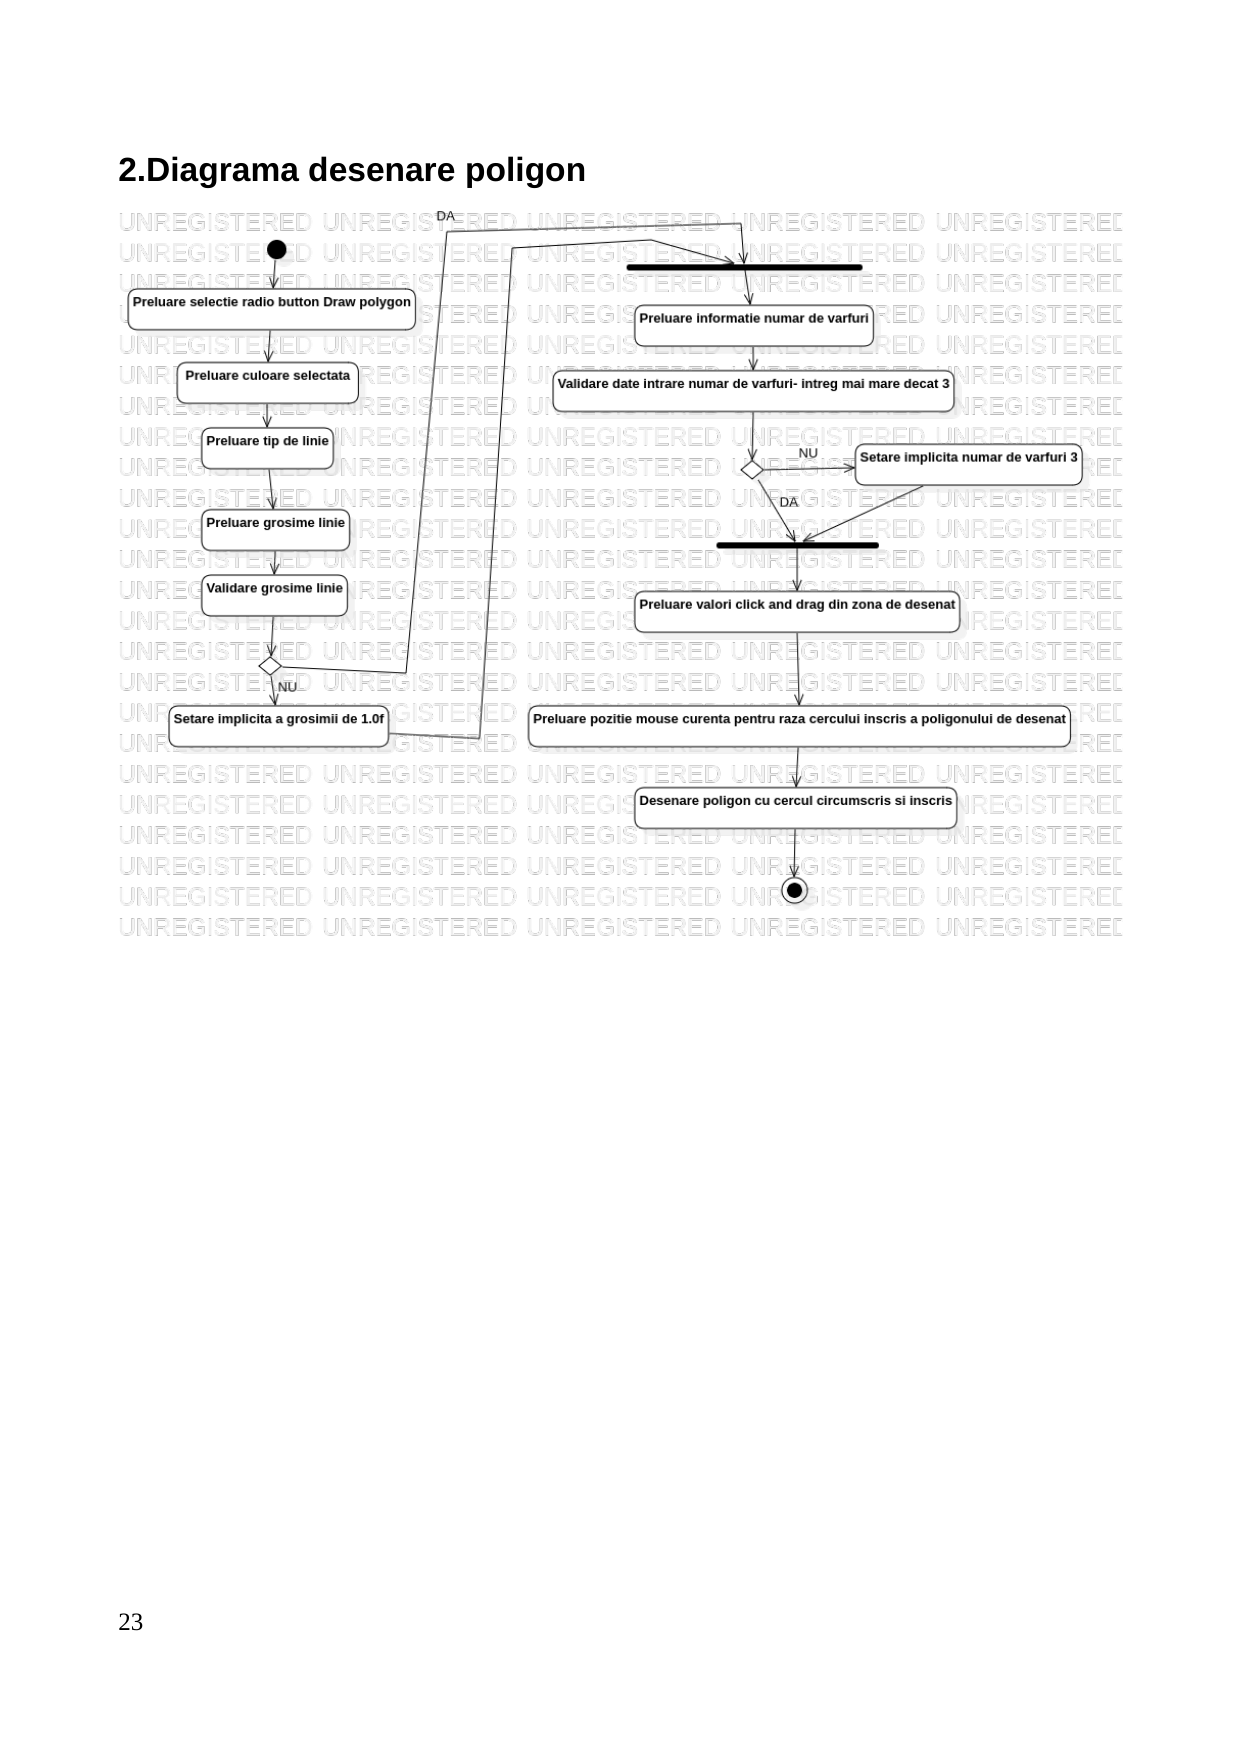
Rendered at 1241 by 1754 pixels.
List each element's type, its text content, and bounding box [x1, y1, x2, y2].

subtitle 2.Diagrama desenare poligon [118, 150, 1122, 188]
picture [118, 201, 1123, 944]
